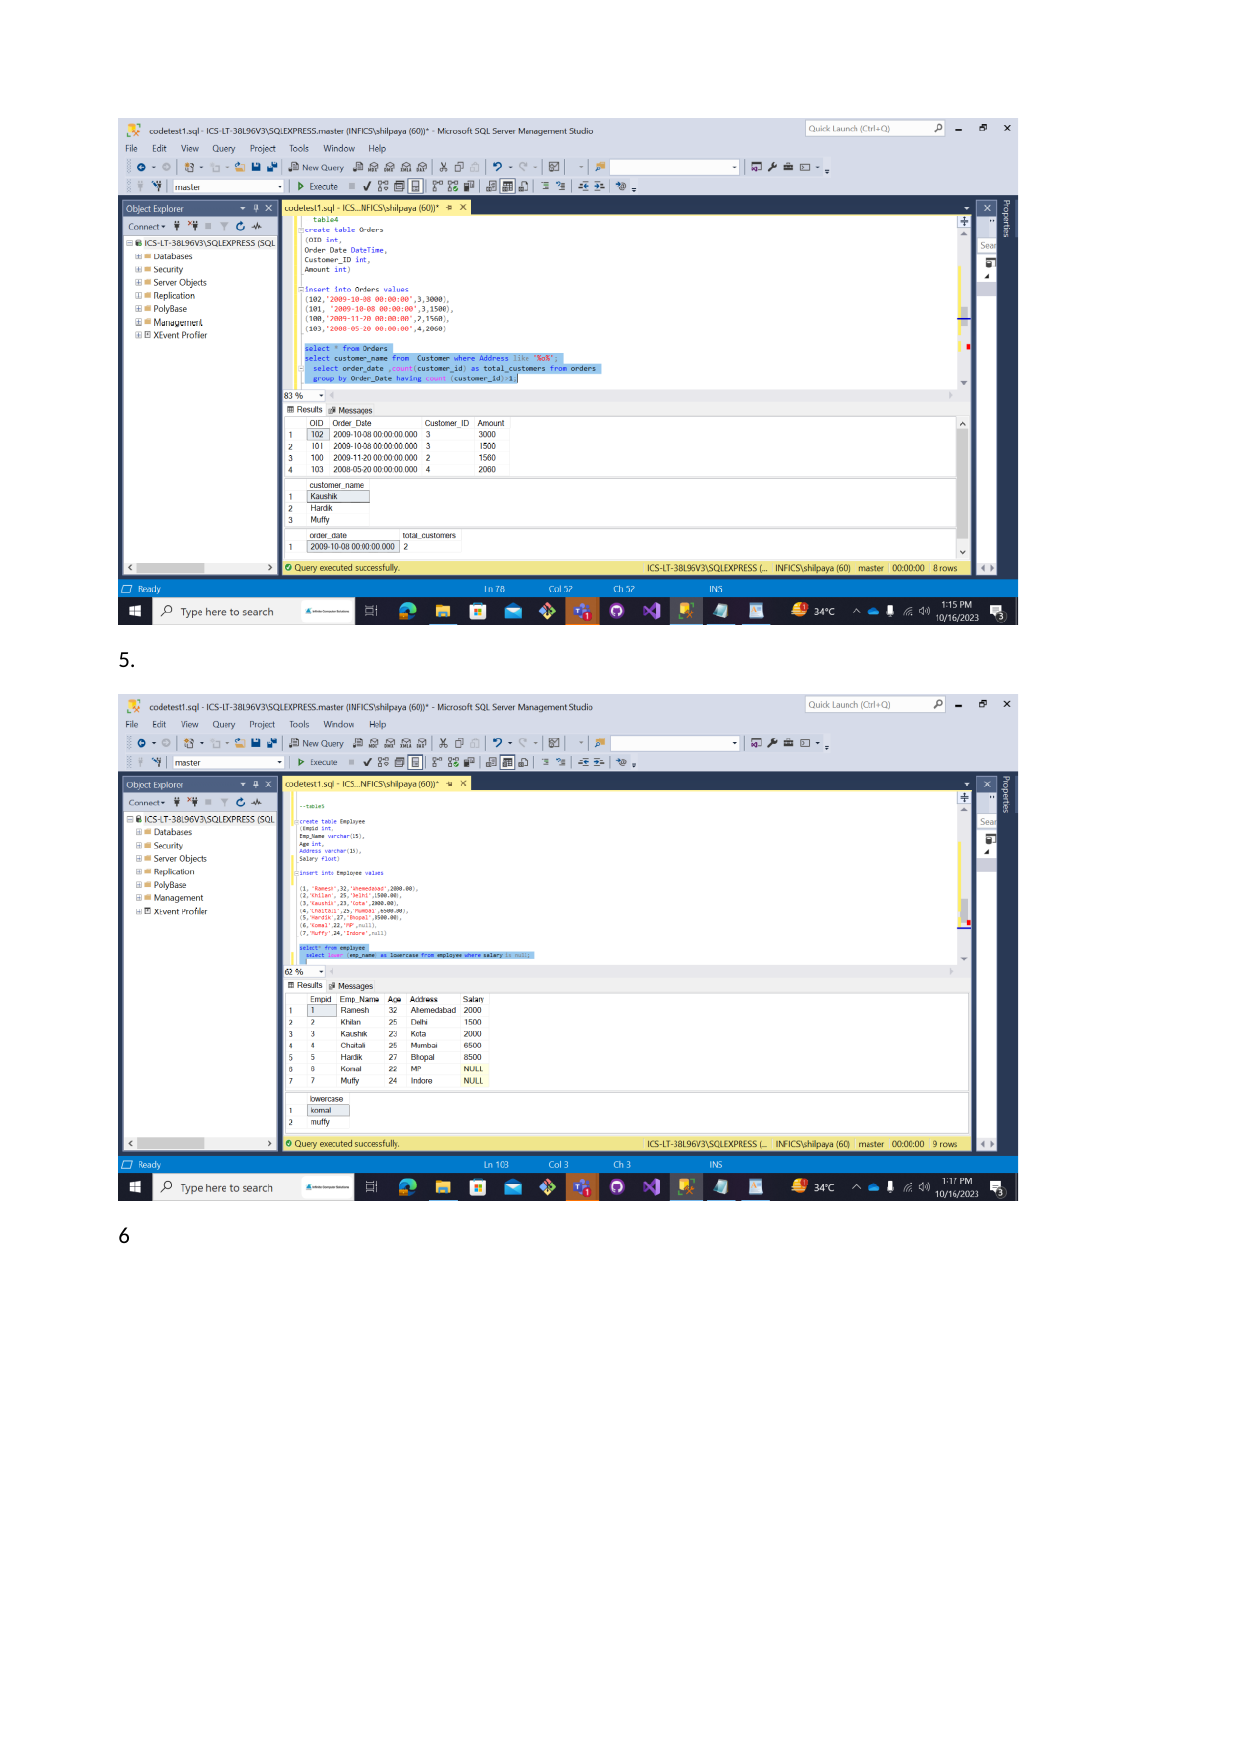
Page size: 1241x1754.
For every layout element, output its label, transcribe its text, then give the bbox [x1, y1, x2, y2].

text 6 [118, 1221, 1122, 1249]
text 5. [118, 645, 1122, 673]
